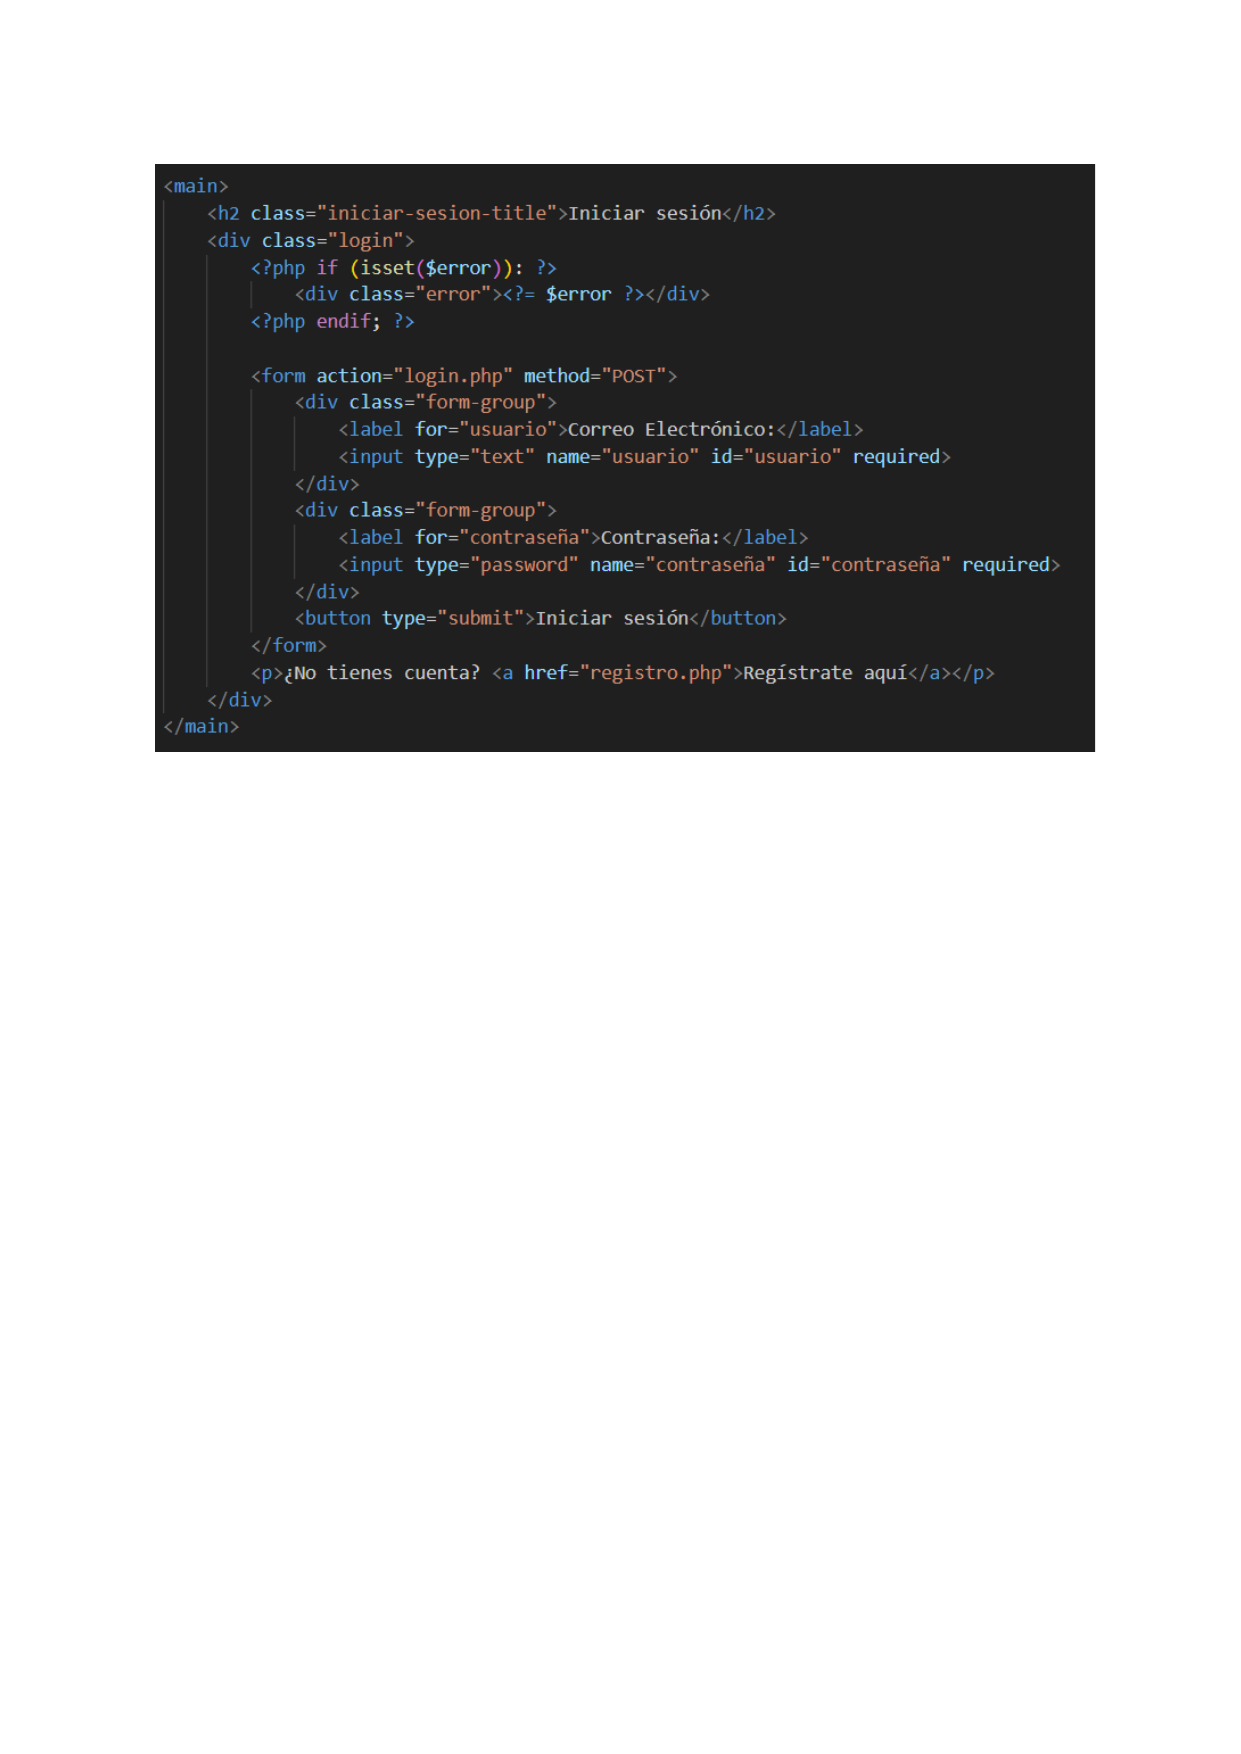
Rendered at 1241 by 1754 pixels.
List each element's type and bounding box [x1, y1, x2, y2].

picture [155, 164, 1096, 752]
